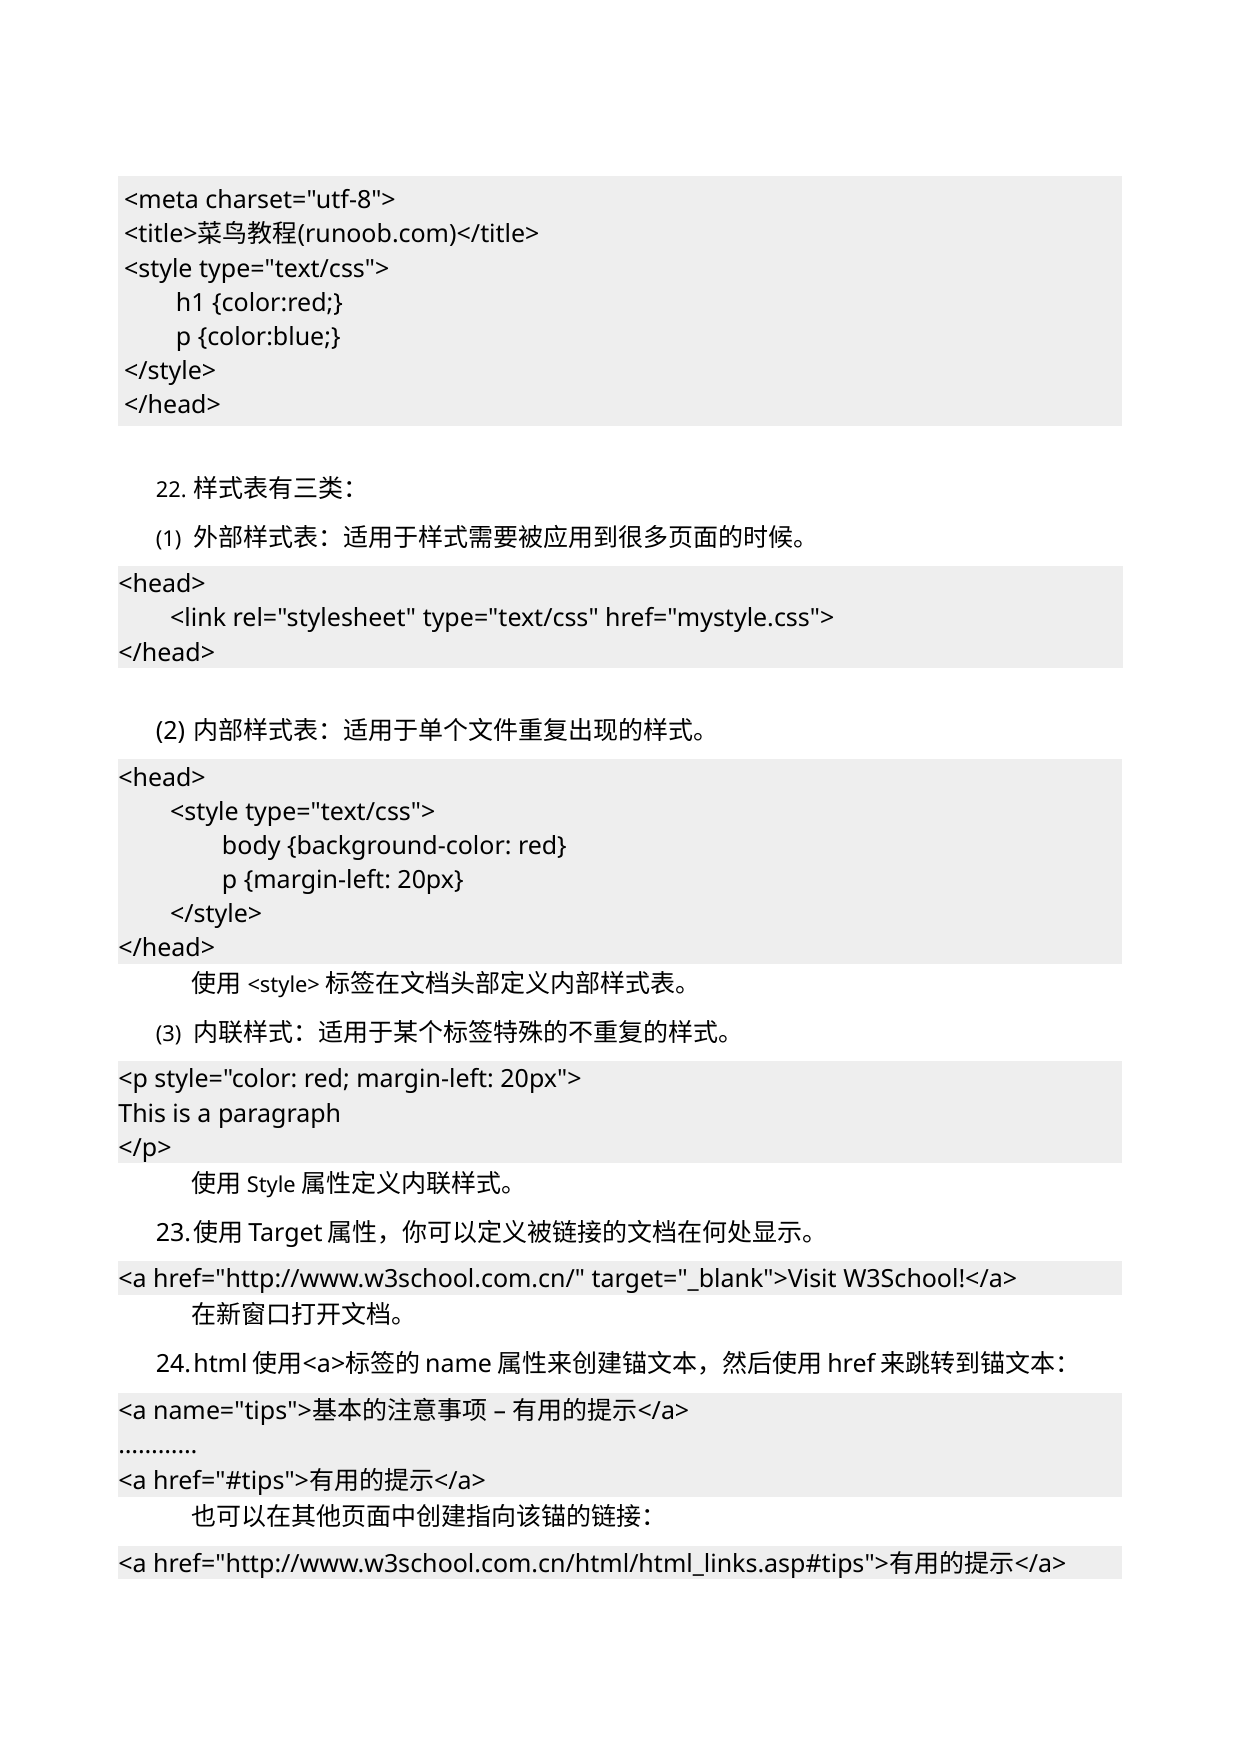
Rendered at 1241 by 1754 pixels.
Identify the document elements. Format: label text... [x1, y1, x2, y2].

text 使用Style 属性定义内联样式。 [118, 1163, 1122, 1199]
table_header <meta charset="utf-8"> <title>菜鸟教程(runoob.com)</title> <style type="text/css"> h1 {color:red;} p {color:blue;} </style> </head> [118, 176, 1122, 426]
table_header <p style="color: red; margin-left: 20px"> This is a paragraph </p> [118, 1061, 1122, 1163]
list 内部样式表：适用于单个文件重复出现的样式。 [156, 711, 1122, 747]
table_header <head> <style type="text/css"> body {background-color: red} p {margin-left: 20px} </style> </head> [118, 759, 1122, 964]
text 在新窗口打开文档。 [118, 1295, 1122, 1331]
list 内联样式：适用于某个标签特殊的不重复的样式。 [156, 1012, 1122, 1049]
table_header <a name="tips">基本的注意事项 – 有用的提示</a> ………… <a href="#tips">有用的提示</a> [118, 1393, 1122, 1497]
table_header <a href="http://www.w3school.com.cn/" target="_blank">Visit W3School!</a> [118, 1261, 1122, 1295]
table_header <a href="http://www.w3school.com.cn/html/html_links.asp#tips">有用的提示</a> [118, 1546, 1122, 1579]
text 使用 <style> 标签在文档头部定义内部样式表。 [118, 964, 1122, 1000]
list 样式表有三类： [156, 468, 1122, 505]
list html使用<a>标签的name属性来创建锚文本，然后使用href来跳转到锚文本： [156, 1344, 1122, 1380]
text 也可以在其他页面中创建指向该锚的链接： [118, 1497, 1122, 1533]
list 使用Target属性，你可以定义被链接的文档在何处显示。 [156, 1212, 1122, 1248]
list 外部样式表：适用于样式需要被应用到很多页面的时候。 [156, 517, 1122, 553]
table_header <head> <link rel="stylesheet" type="text/css" href="mystyle.css"> </head> [118, 566, 1123, 668]
